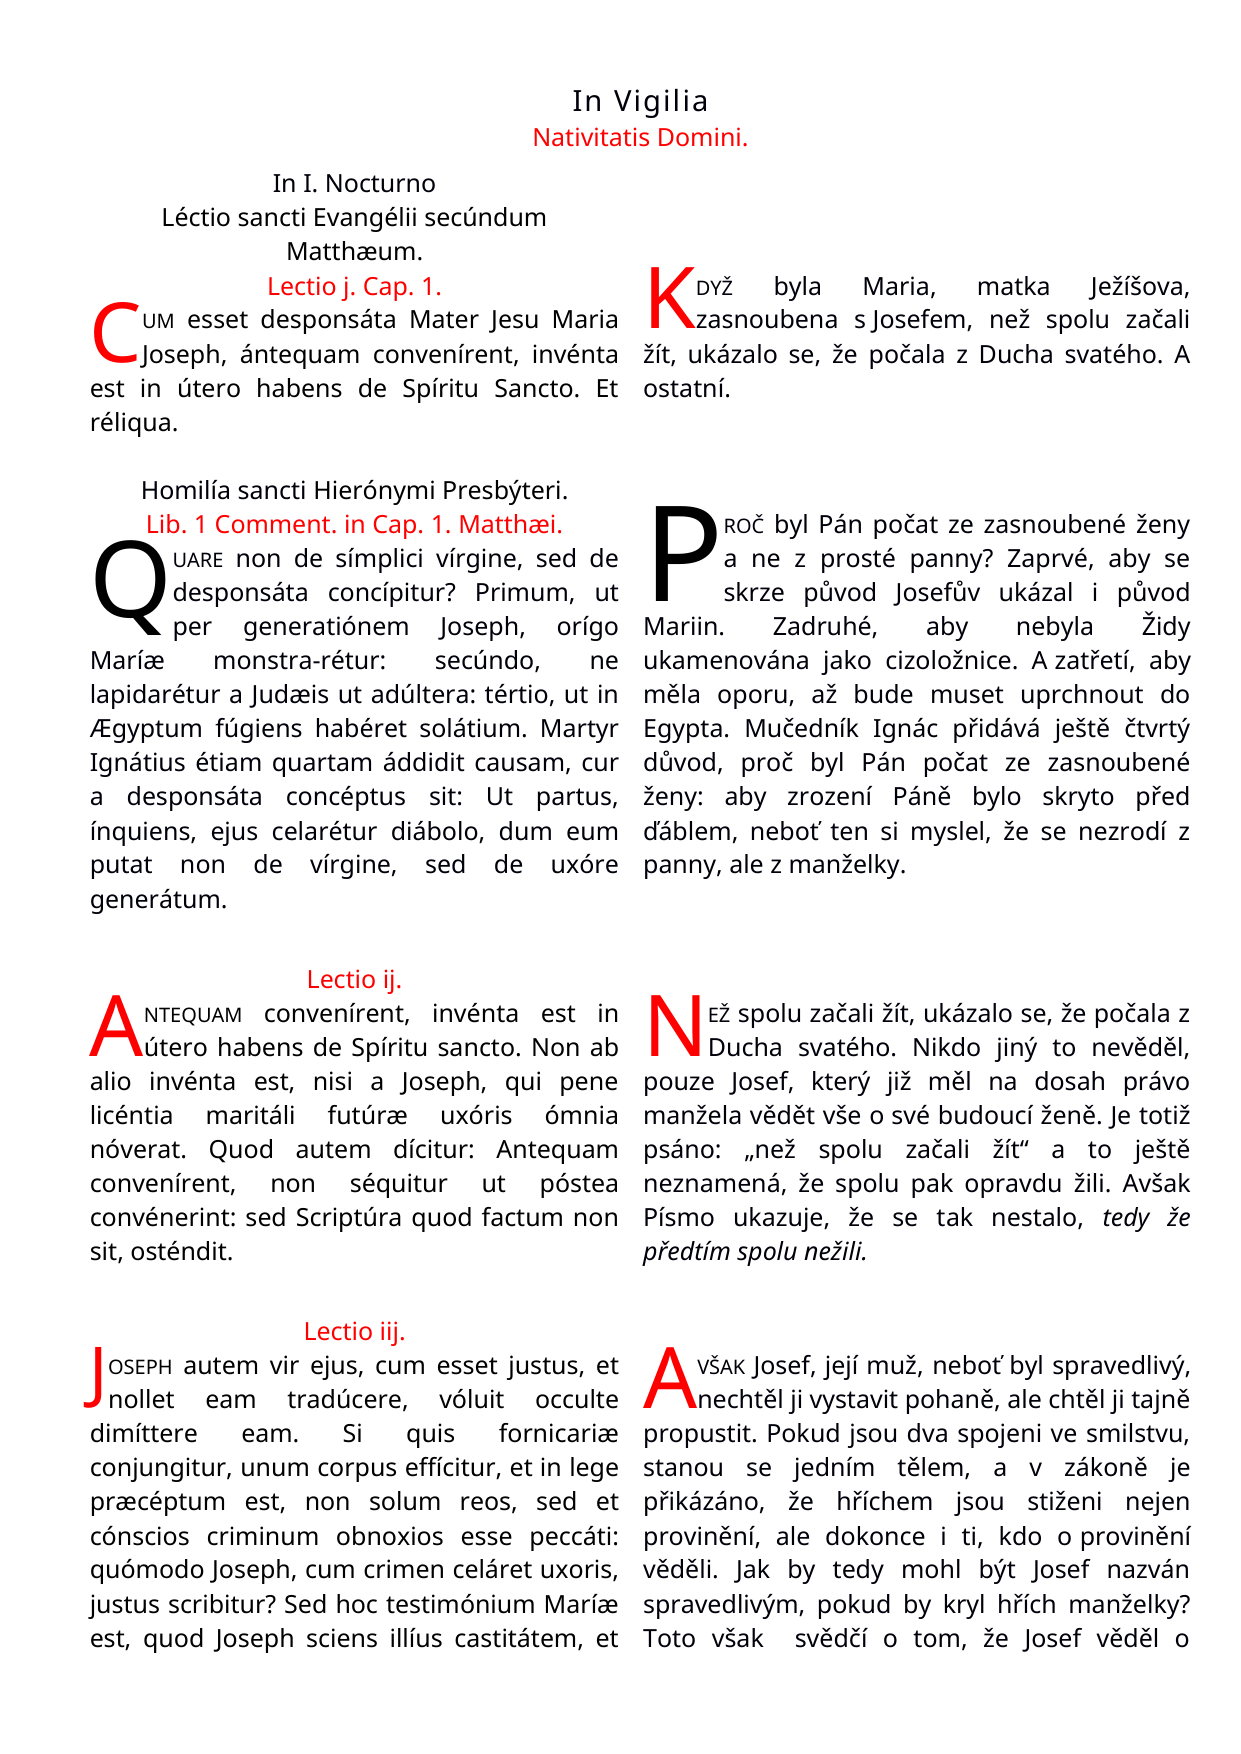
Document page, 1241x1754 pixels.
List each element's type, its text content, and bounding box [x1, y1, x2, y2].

table_cell Avšak Josef, její muž, neboť byl spravedlivý, nechtěl ji vystavit pohaně, ale chtěl ji tajně propustit. Pokud jsou dva spojeni ve smilstvu, stanou se jedním tělem, a v zákoně je přikázáno, že hříchem jsou stiženi nejen provinění, ale dokonce i ti, kdo o provinění věděli. Jak by tedy mohl být Josef nazván spravedlivým, pokud by kryl hřích manželky? Toto však svědčí o tom, že Josef věděl o [631, 1308, 1203, 1660]
table_header In Vigilia Nativitatis Domini. [78, 74, 1203, 160]
table_cell Lectio iij. Joseph autem vir ejus, cum esset justus, et nollet eam tradúcere, vóluit occulte dimíttere eam. Si quis fornicariæ conjungitur, unum corpus effícitur, et in lege præcéptum est, non solum reos, sed et cónscios criminum obnoxios esse peccáti: quómodo Joseph, cum crimen celáret uxoris, justus scribitur? Sed hoc testimónium Maríæ est, quod Joseph sciens illíus castitátem, et [78, 1308, 631, 1660]
table_cell In I. Nocturno Léctio sancti Evangélii secúndum Matthæum. Lectio j. Cap. 1. Cum esset desponsáta Mater Jesu Maria Joseph, ántequam convenírent, invénta est in útero habens de Spíritu Sancto. Et réliqua. Homilía sancti Hierónymi Presbýteri. Lib. 1 Comment. in Cap. 1. Matthæi. Quare non de símplici vírgine, sed de desponsáta concípitur? Primum, ut per generatiónem Joseph, orígo Maríæ monstra-rétur: secúndo, ne lapidarétur a Judæis ut adúltera: tértio, ut in Ægyptum fúgiens habéret solátium. Martyr Ignátius étiam quartam áddidit causam, cur a desponsáta concéptus sit: Ut partus, ínquiens, ejus celarétur diábolo, dum eum putat non de vírgine, sed de uxóre generátum. [78, 160, 631, 955]
table_cell Když byla Maria, matka Ježíšova, zasnoubena s Josefem, než spolu začali žít, ukázalo se, že počala z Ducha svatého. A ostatní. Proč byl Pán počat ze zasnoubené ženy a ne z prosté panny? Zaprvé, aby se skrze původ Josefův ukázal i původ Mariin. Zadruhé, aby nebyla Židy ukamenována jako cizoložnice. A zatřetí, aby měla oporu, až bude muset uprchnout do Egypta. Mučedník Ignác přidává ještě čtvrtý důvod, proč byl Pán počat ze zasnoubené ženy: aby zrození Páně bylo skryto před ďáblem, neboť ten si myslel, že se nezrodí z panny, ale z manželky. [631, 160, 1203, 955]
table_cell Lectio ij. Antequam convenírent, invénta est in útero habens de Spíritu sancto. Non ab alio invénta est, nisi a Joseph, qui pene licéntia maritáli futúræ uxóris ómnia nóverat. Quod autem dícitur: Antequam convenírent, non séquitur ut póstea convénerint: sed Scriptúra quod factum non sit, osténdit. [78, 955, 631, 1308]
table_cell Než spolu začali žít, ukázalo se, že počala z Ducha svatého. Nikdo jiný to nevěděl, pouze Josef, který již měl na dosah právo manžela vědět vše o své budoucí ženě. Je totiž psáno: „než spolu začali žít“ a to ještě neznamená, že spolu pak opravdu žili. Avšak Písmo ukazuje, že se tak nestalo, tedy že předtím spolu nežili. [631, 955, 1203, 1308]
